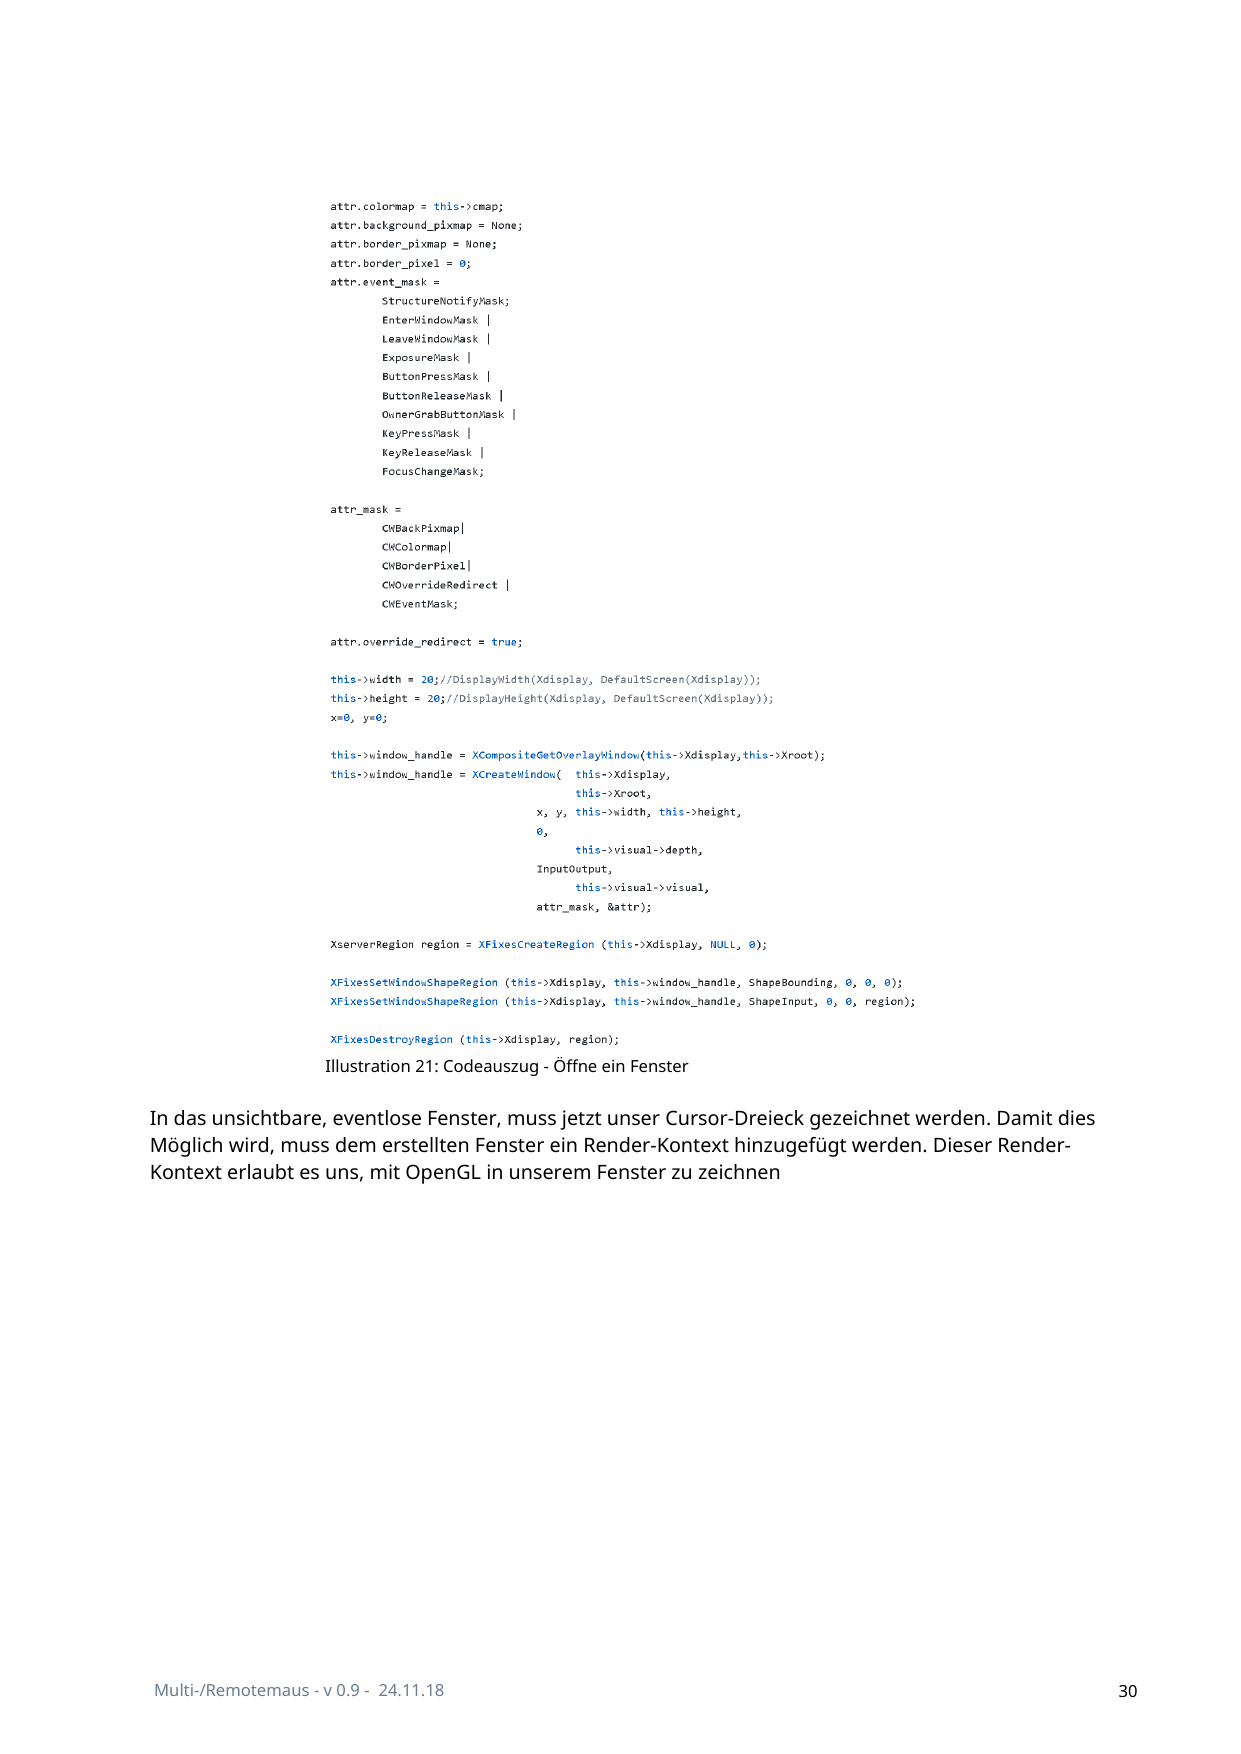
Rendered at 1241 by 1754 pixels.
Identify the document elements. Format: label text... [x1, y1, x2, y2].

text In das unsichtbare, eventlose Fenster, muss jetzt unser Cursor-Dreieck gezeichnet werden. Damit dies Möglich wird, muss dem erstellten Fenster ein Render-Kontext hinzugefügt werden. Dieser Render-Kontext erlaubt es uns, mit OpenGL in unserem Fenster zu zeichnen [149, 1104, 1136, 1185]
text Illustration 21: Codeauszug - Öffne ein Fenster [325, 1055, 935, 1077]
picture [325, 192, 936, 1055]
